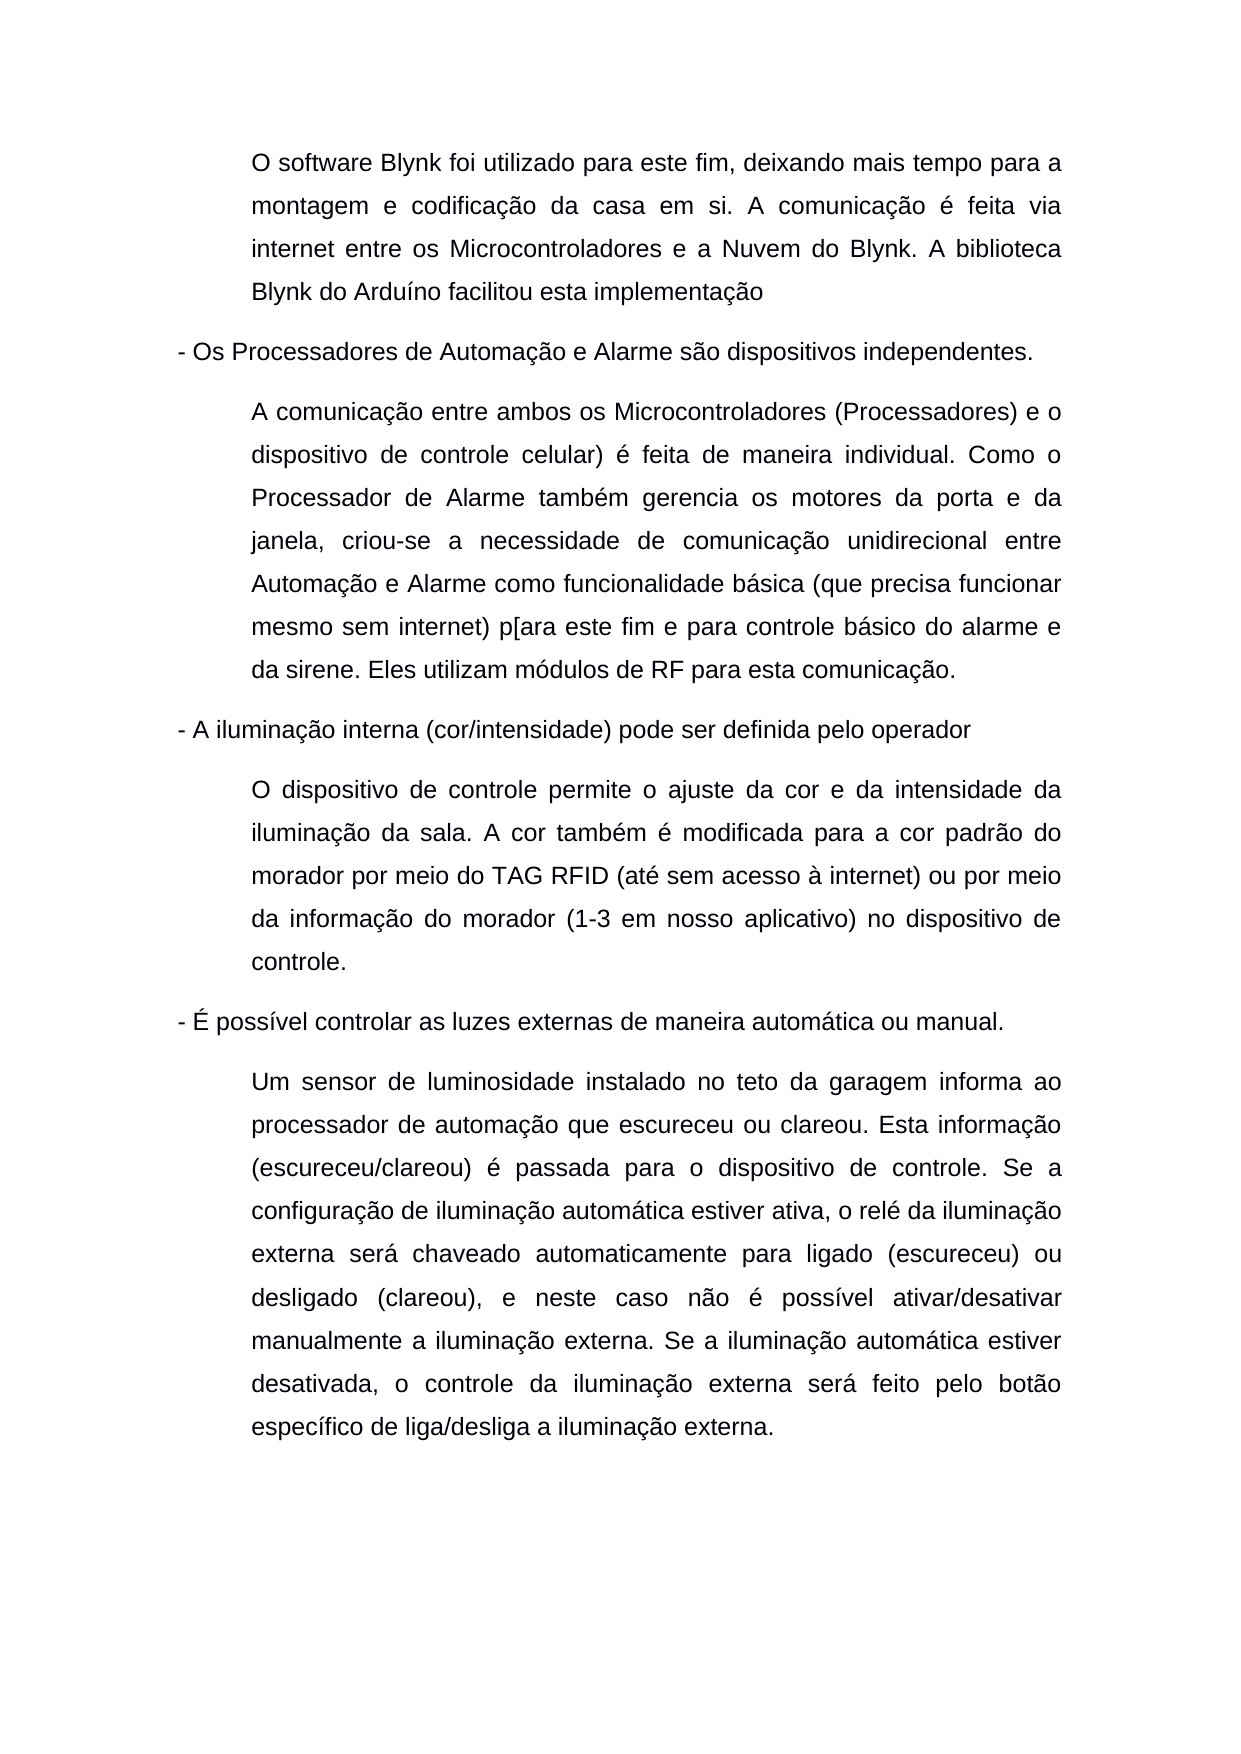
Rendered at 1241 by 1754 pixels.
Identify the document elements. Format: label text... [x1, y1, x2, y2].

text A comunicação entre ambos os Microcontroladores (Processadores) e o dispositivo de controle celular) é feita de maneira individual. Como o Processador de Alarme também gerencia os motores da porta e da janela, criou-se a necessidade de comunicação unidirecional entre Automação e Alarme como funcionalidade básica (que precisa funcionar mesmo sem internet) p[ara este fim e para controle básico do alarme e da sirene. Eles utilizam módulos de RF para esta comunicação. [251, 397, 1063, 684]
text - A iluminação interna (cor/intensidade) pode ser definida pelo operador [177, 715, 1063, 744]
text O dispositivo de controle permite o ajuste da cor e da intensidade da iluminação da sala. A cor também é modificada para a cor padrão do morador por meio do TAG RFID (até sem acesso à internet) ou por meio da informação do morador (1-3 em nosso aplicativo) no dispositivo de controle. [251, 775, 1063, 976]
text - Os Processadores de Automação e Alarme são dispositivos independentes. [177, 337, 1063, 366]
text - É possível controlar as luzes externas de maneira automática ou manual. [177, 1007, 1063, 1036]
text O software Blynk foi utilizado para este fim, deixando mais tempo para a montagem e codificação da casa em si. A comunicação é feita via internet entre os Microcontroladores e a Nuvem do Blynk. A biblioteca Blynk do Arduíno facilitou esta implementação [251, 148, 1063, 306]
text Um sensor de luminosidade instalado no teto da garagem informa ao processador de automação que escureceu ou clareou. Esta informação (escureceu/clareou) é passada para o dispositivo de controle. Se a configuração de iluminação automática estiver ativa, o relé da iluminação externa será chaveado automaticamente para ligado (escureceu) ou desligado (clareou), e neste caso não é possível ativar/desativar manualmente a iluminação externa. Se a iluminação automática estiver desativada, o controle da iluminação externa será feito pelo botão específico de liga/desliga a iluminação externa. [251, 1067, 1063, 1441]
